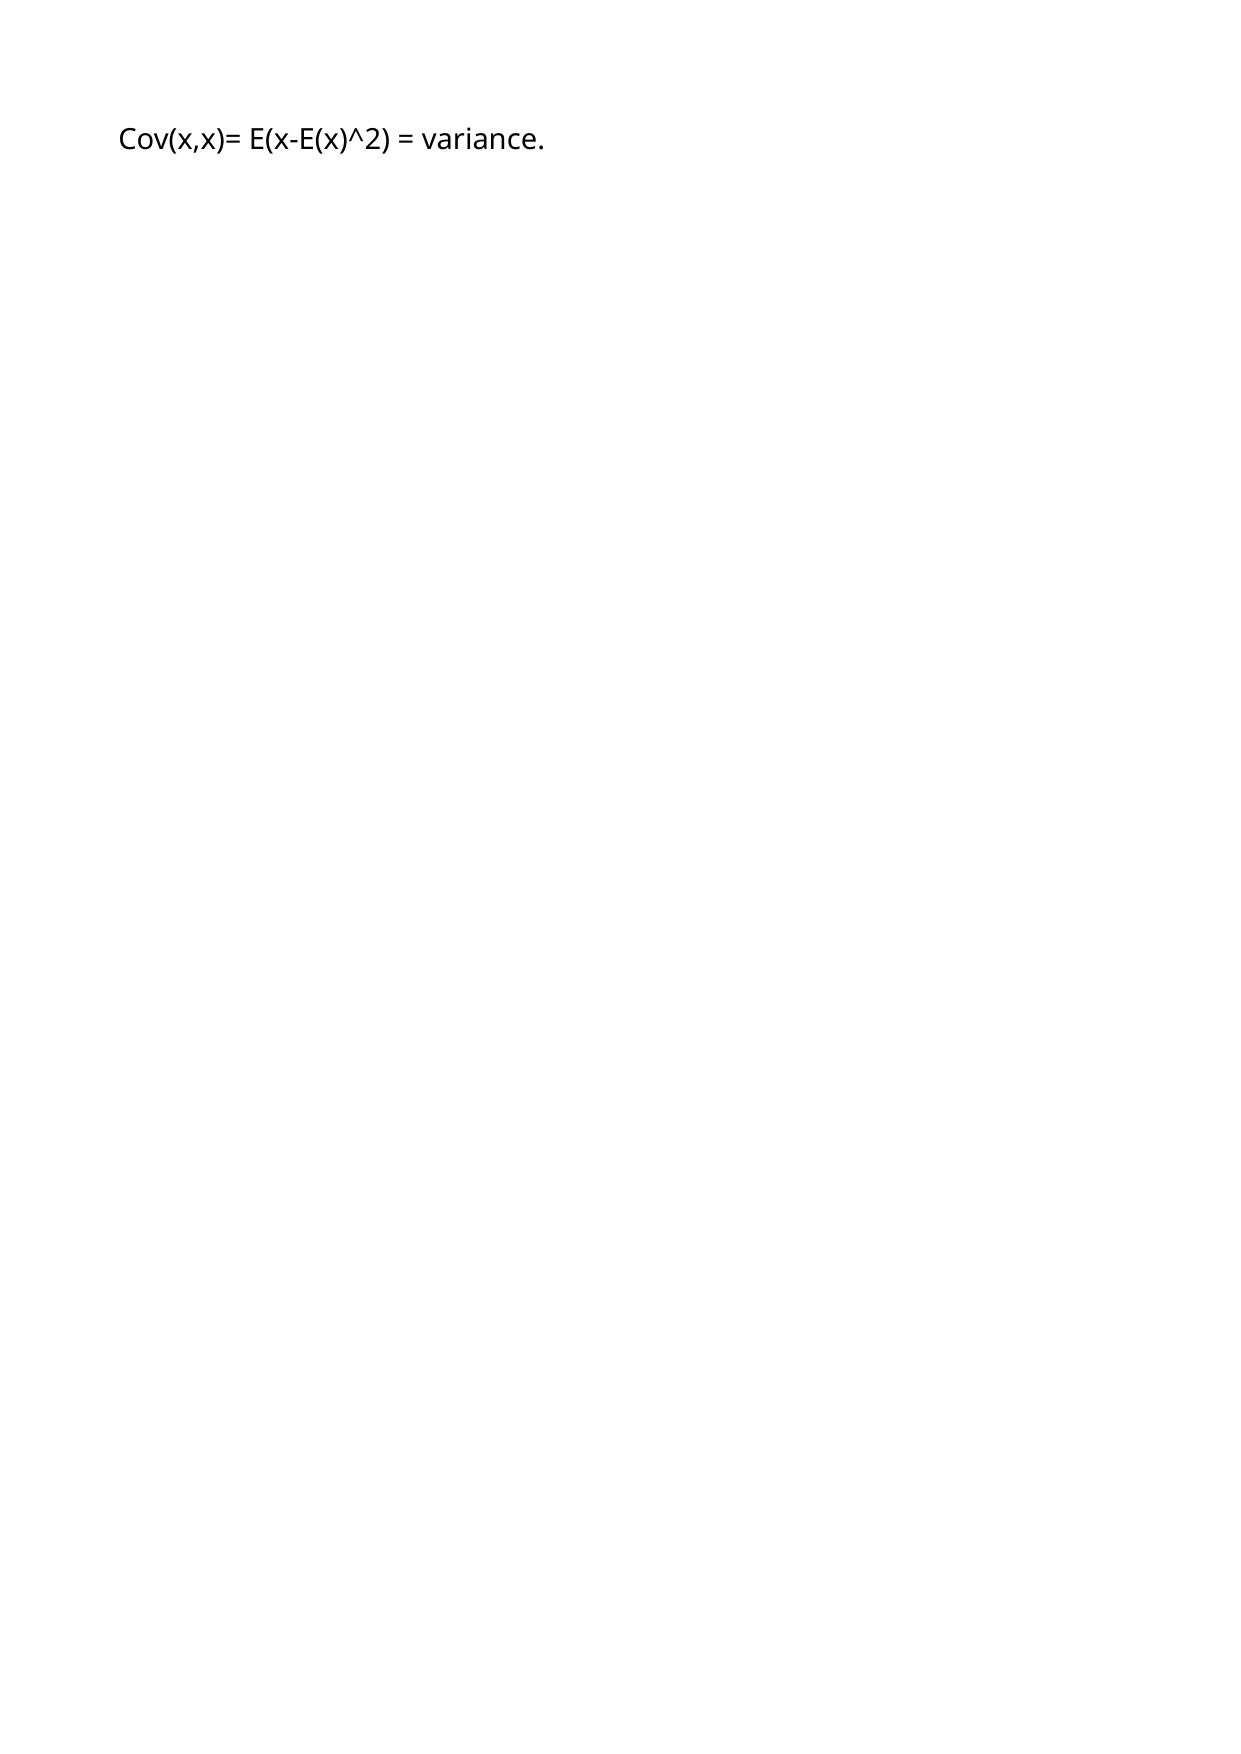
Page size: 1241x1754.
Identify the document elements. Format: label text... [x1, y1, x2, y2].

text Cov(x,x)= E(x-E(x)^2) = variance. [118, 118, 1122, 158]
